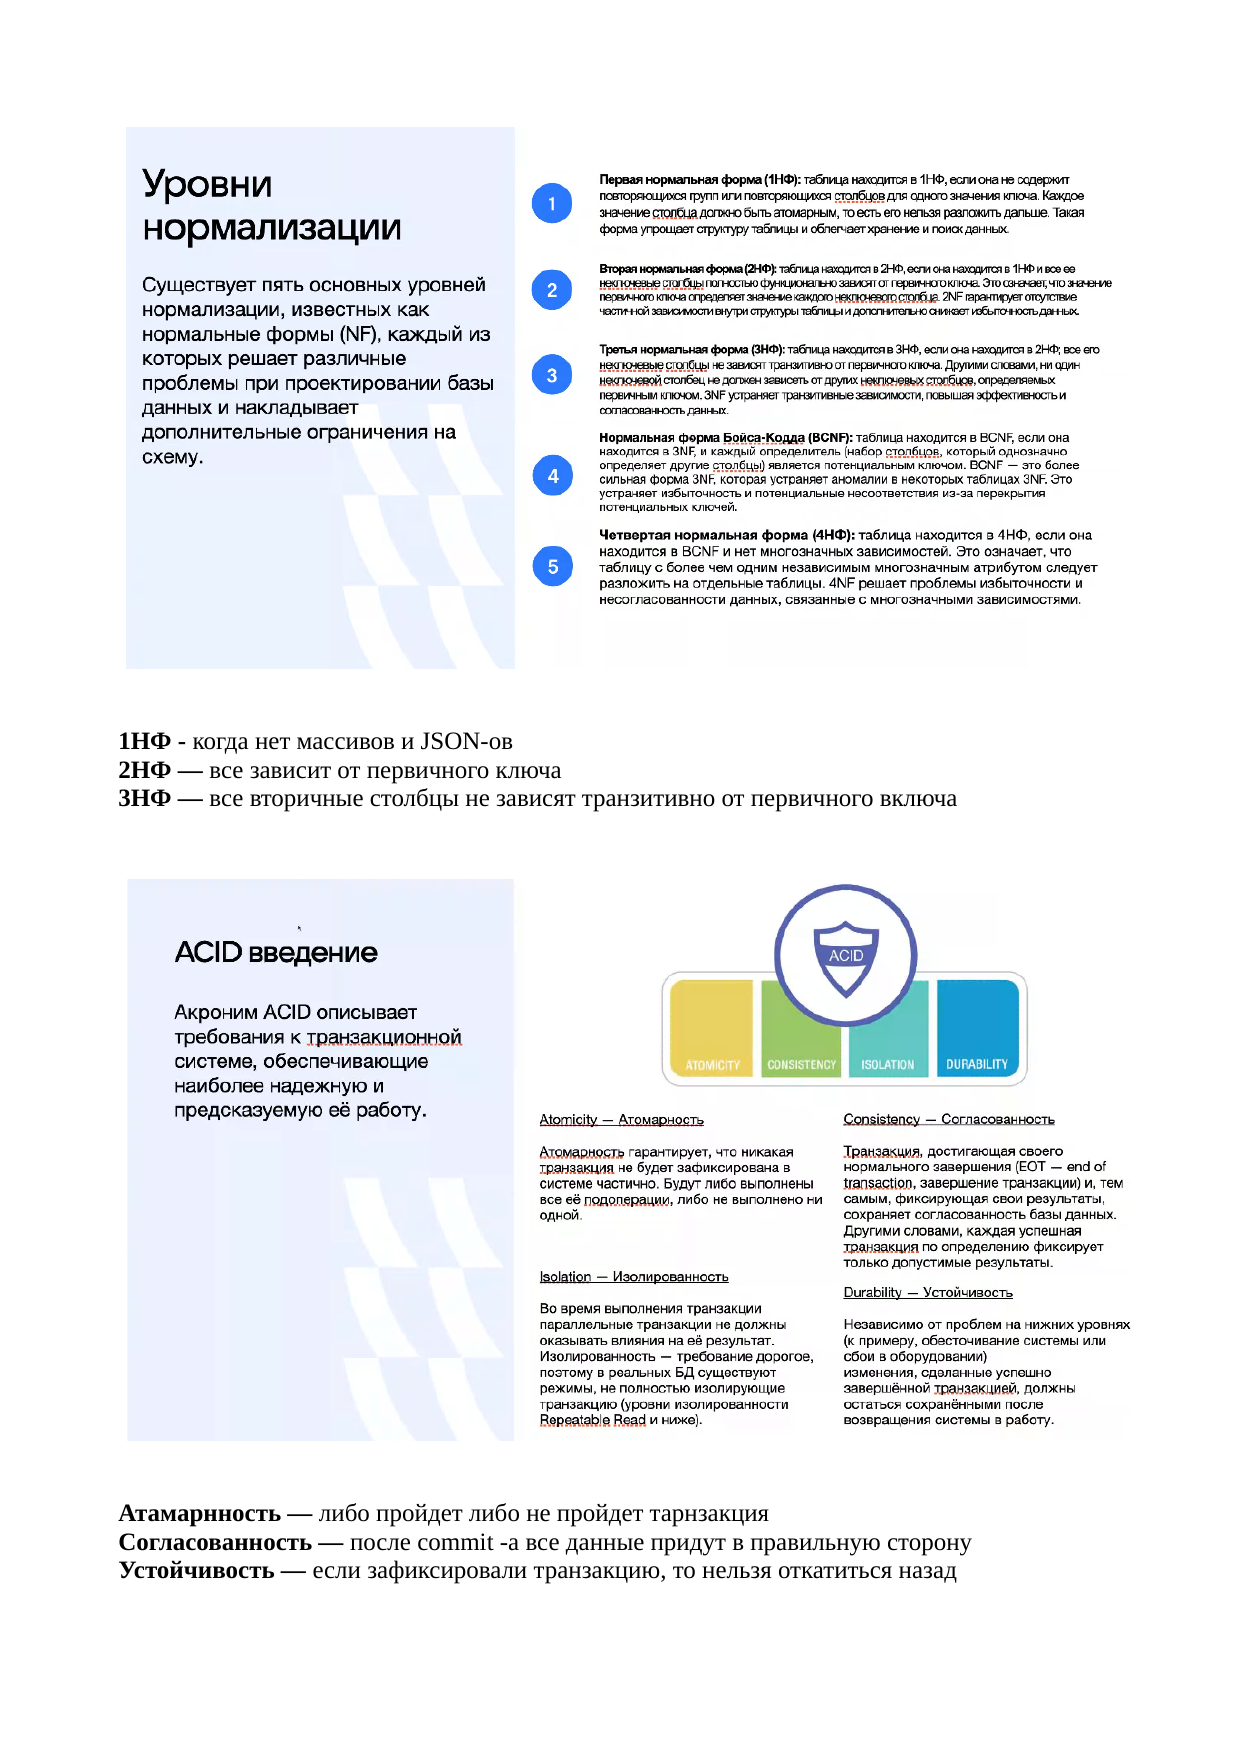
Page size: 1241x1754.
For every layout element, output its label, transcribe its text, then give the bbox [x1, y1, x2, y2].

text Устойчивость — если зафиксировали транзакцию, то нельзя откатиться назад [118, 1555, 1122, 1584]
text 1НФ - когда нет массивов и JSON-ов [118, 726, 1122, 755]
picture [127, 879, 1132, 1441]
text Атамарнность — либо пройдет либо не пройдет тарнзакция [118, 1498, 1122, 1527]
text 2НФ — все зависит от первичного ключа [118, 755, 1122, 783]
text Согласованность — после commit -а все данные придут в правильную сторону [118, 1527, 1122, 1555]
text 3НФ — все вторичные столбцы не зависят транзитивно от первичного включа [118, 783, 1122, 812]
picture [126, 127, 1130, 669]
